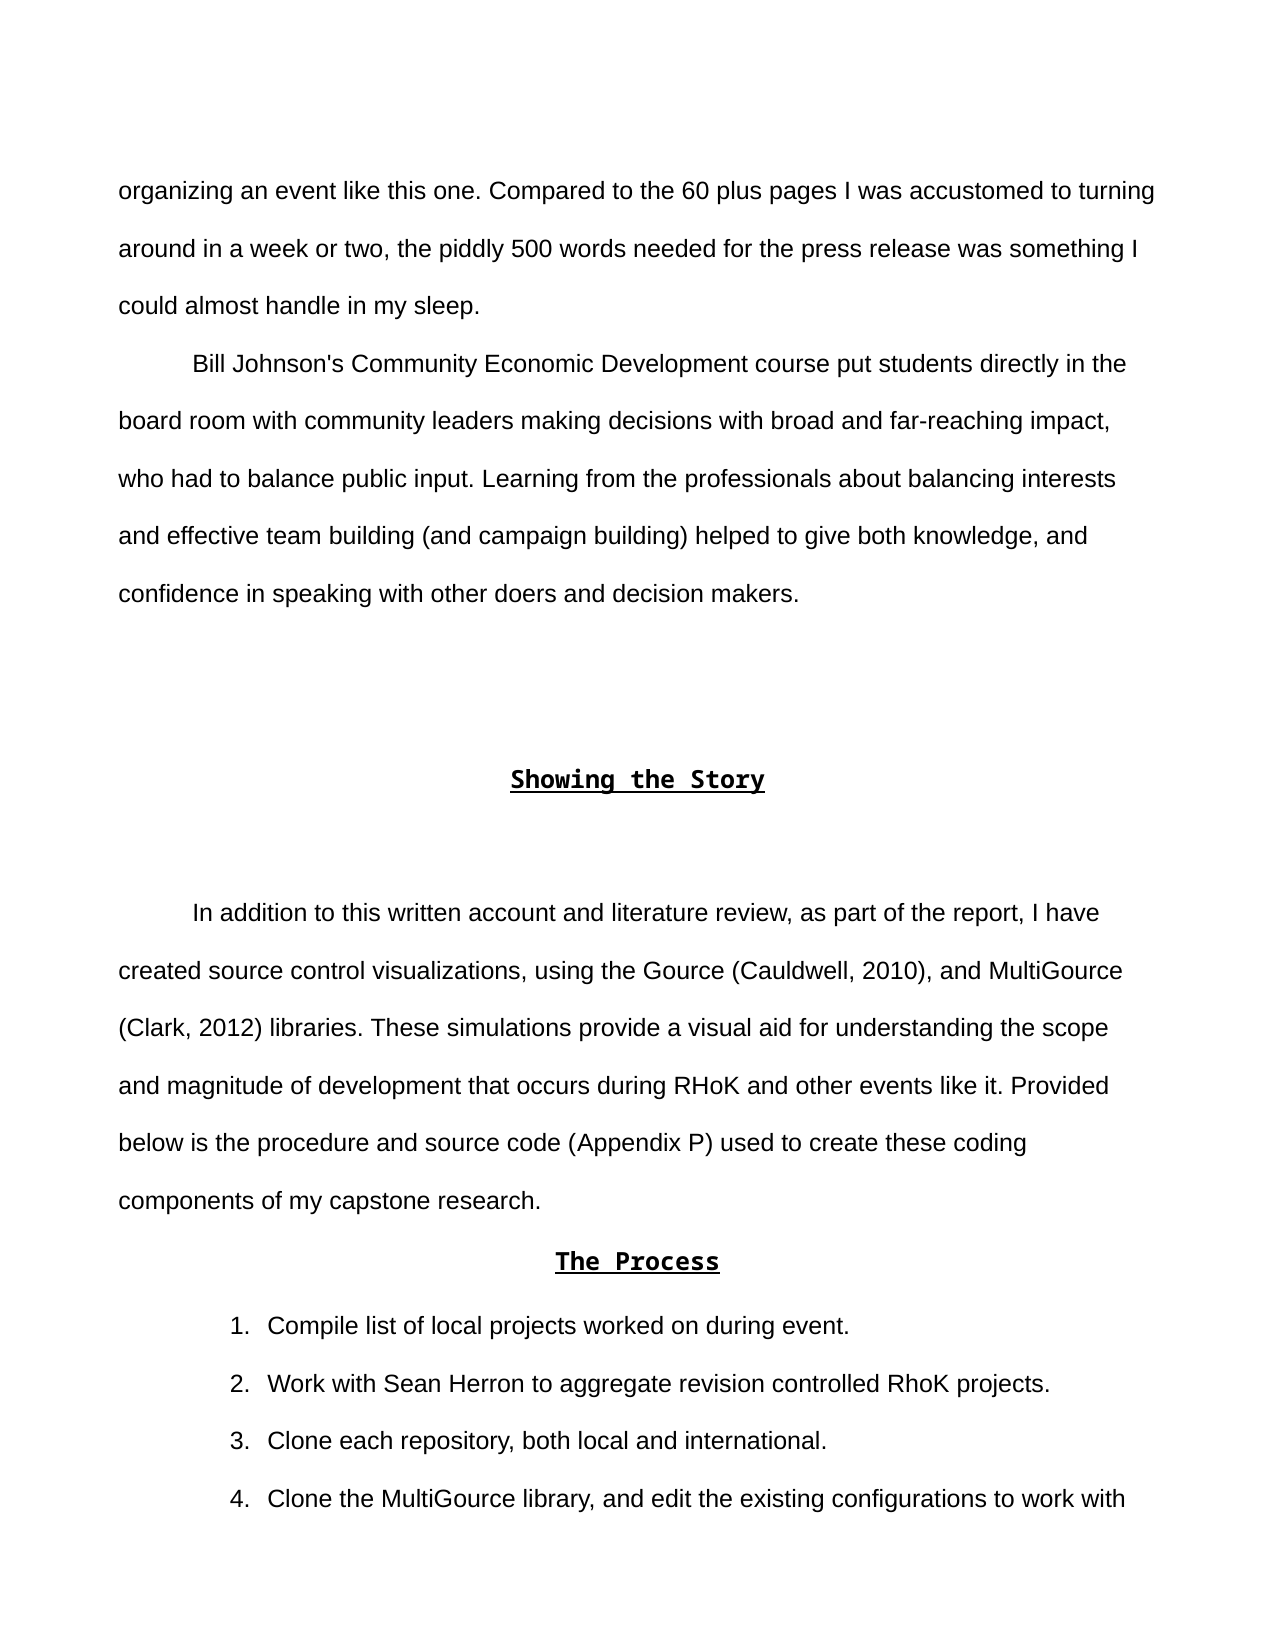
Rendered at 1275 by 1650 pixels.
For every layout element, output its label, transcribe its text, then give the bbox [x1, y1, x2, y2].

list Clone the MultiGource library, and edit the existing configurations to work with [229, 1484, 1157, 1513]
list Compile list of local projects worked on during event. [229, 1311, 1157, 1340]
text organizing an event like this one. Compared to the 60 plus pages I was accustomed to turning around in a week or two, the piddly 500 words needed for the press release was something I could almost handle in my sleep. [118, 176, 1157, 320]
text Bill Johnson's Community Economic Development course put students directly in the board room with community leaders making decisions with broad and far-reaching impact, who had to balance public input. Learning from the professionals about balancing interests and effective team building (and campaign building) helped to give both knowledge, and confidence in speaking with other doers and decision makers. [118, 349, 1157, 608]
list Work with Sean Herron to aggregate revision controlled RhoK projects. [229, 1369, 1157, 1398]
text In addition to this written account and literature review, as part of the report, I have created source control visualizations, using the Gource (Cauldwell, 2010), and MultiGource (Clark, 2012) libraries. These simulations provide a visual aid for understanding the scope and magnitude of development that occurs during RHoK and other events like it. Provided below is the procedure and source code (Appendix P) used to create these coding components of my capstone research. [118, 898, 1157, 1214]
text The Process [118, 1243, 1157, 1277]
list Clone each repository, both local and international. [229, 1426, 1157, 1455]
text Showing the Story [118, 762, 1157, 796]
